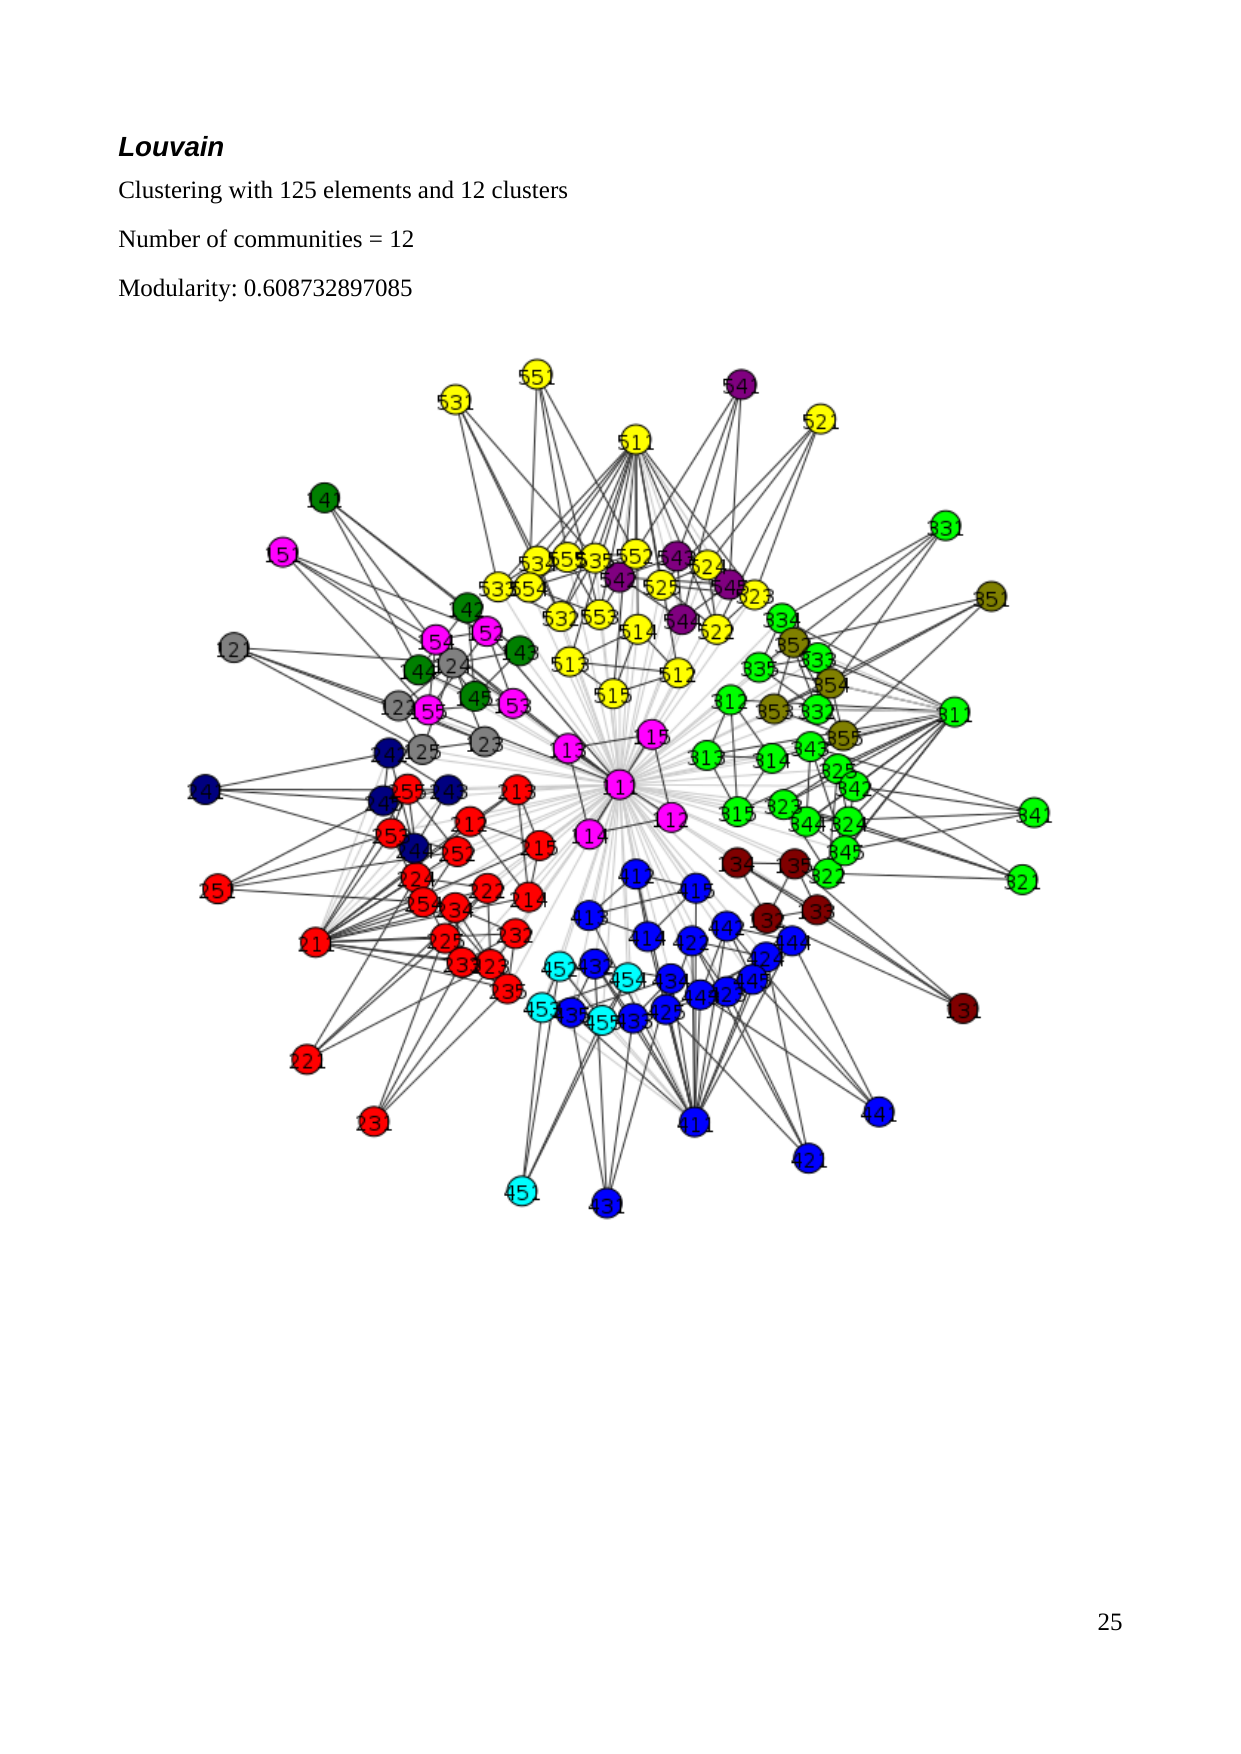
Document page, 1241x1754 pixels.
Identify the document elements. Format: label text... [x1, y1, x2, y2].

text Clustering with 125 elements and 12 clusters [118, 175, 1122, 204]
subtitle Louvain [118, 131, 1122, 162]
picture [177, 345, 1064, 1233]
text Modularity: 0.608732897085 [118, 273, 1122, 302]
text Number of communities = 12 [118, 224, 1122, 253]
